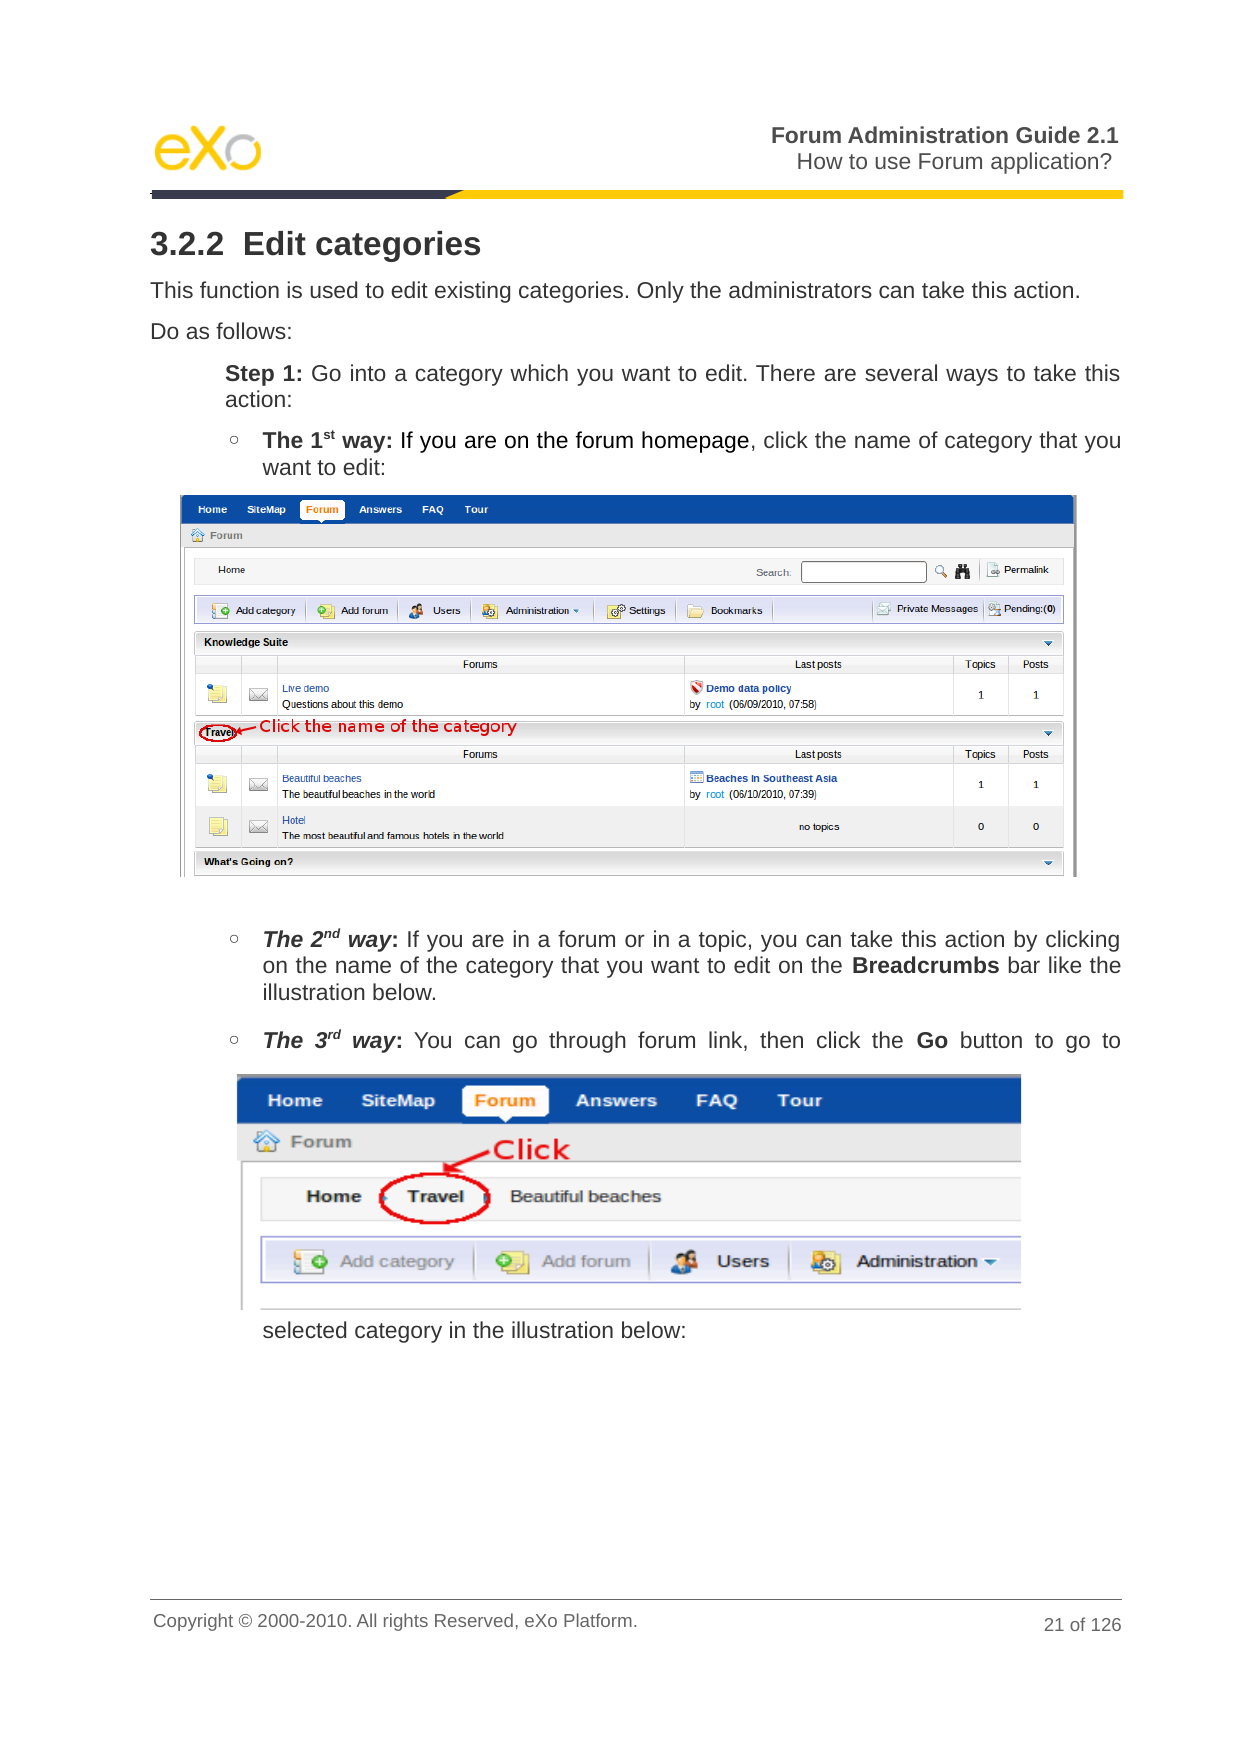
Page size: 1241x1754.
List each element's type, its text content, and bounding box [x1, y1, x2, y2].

picture [151, 190, 1124, 199]
picture [155, 125, 262, 171]
text This function is used to edit existing categories. Only the administrators can take this action. [150, 277, 1122, 303]
list The 2nd way: If you are in a forum or in a topic, you can take this action by clicking on the name of the category that you want to edit on the Breadcrumbs bar like the illustration below. [225, 926, 1122, 1005]
picture [180, 495, 1077, 877]
picture [236, 1074, 1022, 1310]
list Step 1: Go into a category which you want to edit. There are several ways to take this action: [187, 360, 1122, 412]
list The 1st way: If you are on the forum homepage, click the name of category that you want to edit: [225, 427, 1122, 480]
subtitle Edit categories [150, 223, 1122, 262]
text Do as follows: [150, 318, 1122, 345]
